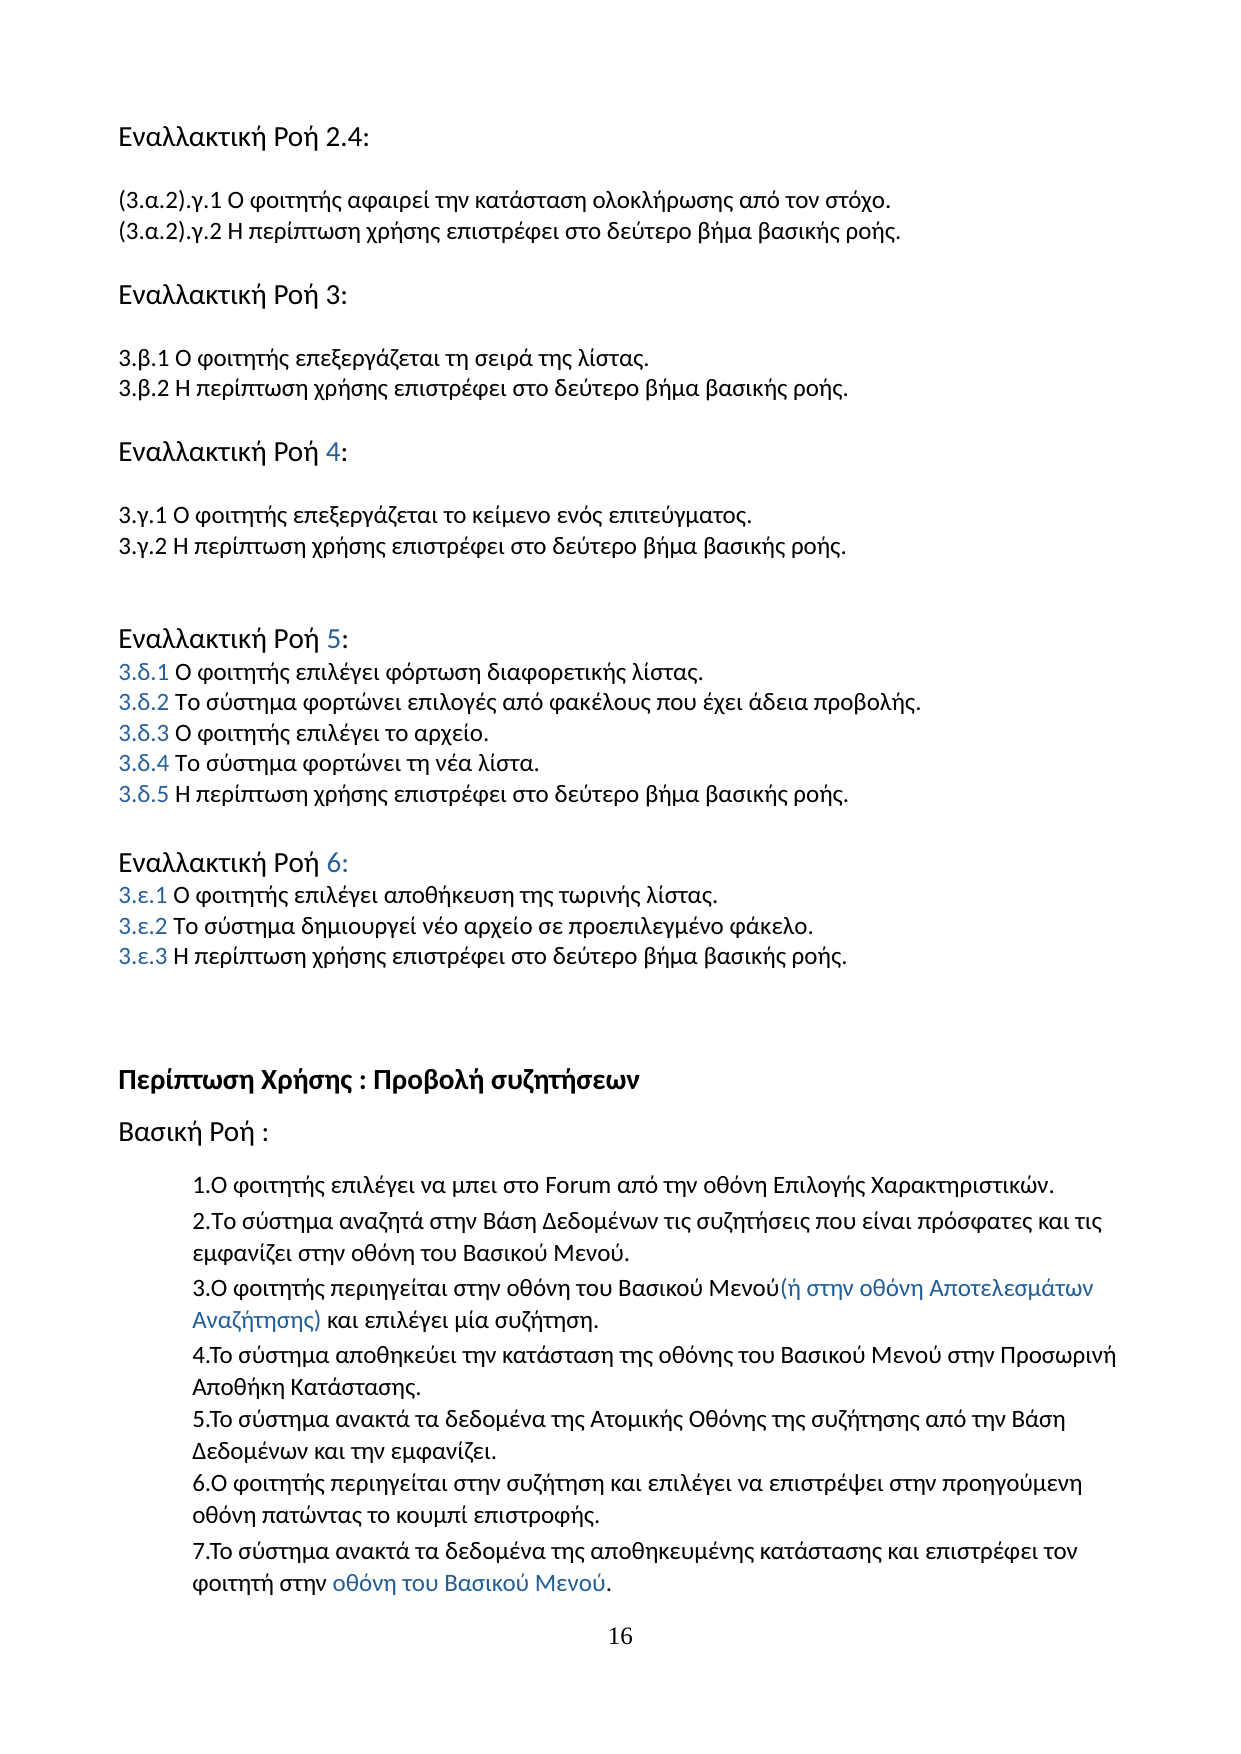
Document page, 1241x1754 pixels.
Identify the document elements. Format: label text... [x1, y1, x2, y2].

text 3.δ.5 Η περίπτωση χρήσης επιστρέφει στο δεύτερο βήμα βασικής ροής. [118, 778, 1122, 808]
text Εναλλακτική Ροή 5: 3.δ.1 Ο φοιτητής επιλέγει φόρτωση διαφορετικής λίστας. 3.δ.2 Το σύστημα φορτώνει επιλογές από φακέλους που έχει άδεια προβολής. 3.δ.3 Ο φοιτητής επιλέγει το αρχείο. [118, 620, 1122, 747]
text 3.δ.4 Το σύστημα φορτώνει τη νέα λίστα. [118, 747, 1122, 778]
text Περίπτωση Χρήσης : Προβολή συζητήσεων [118, 1061, 1122, 1096]
text 3.γ.1 Ο φοιτητής επεξεργάζεται το κείμενο ενός επιτεύγματος. [118, 500, 1122, 530]
text 3.γ.2 Η περίπτωση χρήσης επιστρέφει στο δεύτερο βήμα βασικής ροής. [118, 530, 1122, 620]
text Εναλλακτική Ροή 6: 3.ε.1 Ο φοιτητής επιλέγει αποθήκευση της τωρινής λίστας. 3.ε.2 Το σύστημα δημιουργεί νέο αρχείο σε προεπιλεγμένο φάκελο. 3.ε.3 Η περίπτωση χρήσης επιστρέφει στο δεύτερο βήμα βασικής ροής. [118, 808, 1122, 1000]
text Εναλλακτική Ροή 2.4: [118, 118, 1122, 154]
text 4.Το σύστημα αποθηκεύει την κατάσταση της οθόνης του Βασικού Μενού στην Προσωρινή Αποθήκη Κατάστασης. 5.Το σύστημα ανακτά τα δεδομένα της Ατομικής Οθόνης της συζήτησης από την Βάση Δεδομένων και την εμφανίζει. 6.Ο φοιτητής περιηγείται στην συζήτηση και επιλέγει να επιστρέψει στην προηγούμενη οθόνη πατώντας το κουμπί επιστροφής. [192, 1339, 1122, 1530]
text Εναλλακτική Ροή 4: [118, 433, 1122, 469]
text 3.β.2 Η περίπτωση χρήσης επιστρέφει στο δεύτερο βήμα βασικής ροής. [118, 372, 1122, 403]
text (3.α.2).γ.2 Η περίπτωση χρήσης επιστρέφει στο δεύτερο βήμα βασικής ροής. [118, 215, 1122, 245]
text 3.β.1 Ο φοιτητής επεξεργάζεται τη σειρά της λίστας. [118, 342, 1122, 372]
text 3.Ο φοιτητής περιηγείται στην οθόνη του Βασικού Μενού(ή στην οθόνη Αποτελεσμάτων Αναζήτησης) και επιλέγει μία συζήτηση. [192, 1272, 1122, 1335]
text 7.Το σύστημα ανακτά τα δεδομένα της αποθηκευμένης κατάστασης και επιστρέφει τον φοιτητή στην οθόνη του Βασικού Μενού. [192, 1535, 1122, 1597]
text (3.α.2).γ.1 Ο φοιτητής αφαιρεί την κατάσταση ολοκλήρωσης από τον στόχο. [118, 184, 1122, 215]
text 2.Tο σύστημα αναζητά στην Βάση Δεδομένων τις συζητήσεις που είναι πρόσφατες και τις εμφανίζει στην οθόνη του Βασικού Μενού. [192, 1205, 1122, 1267]
text 1.Ο φοιτητής επιλέγει να μπει στο Forum από την οθόνη Επιλογής Χαρακτηριστικών. [192, 1169, 1122, 1200]
text Εναλλακτική Ροή 3: [118, 276, 1122, 311]
text Βασική Ροή : [118, 1113, 1122, 1149]
